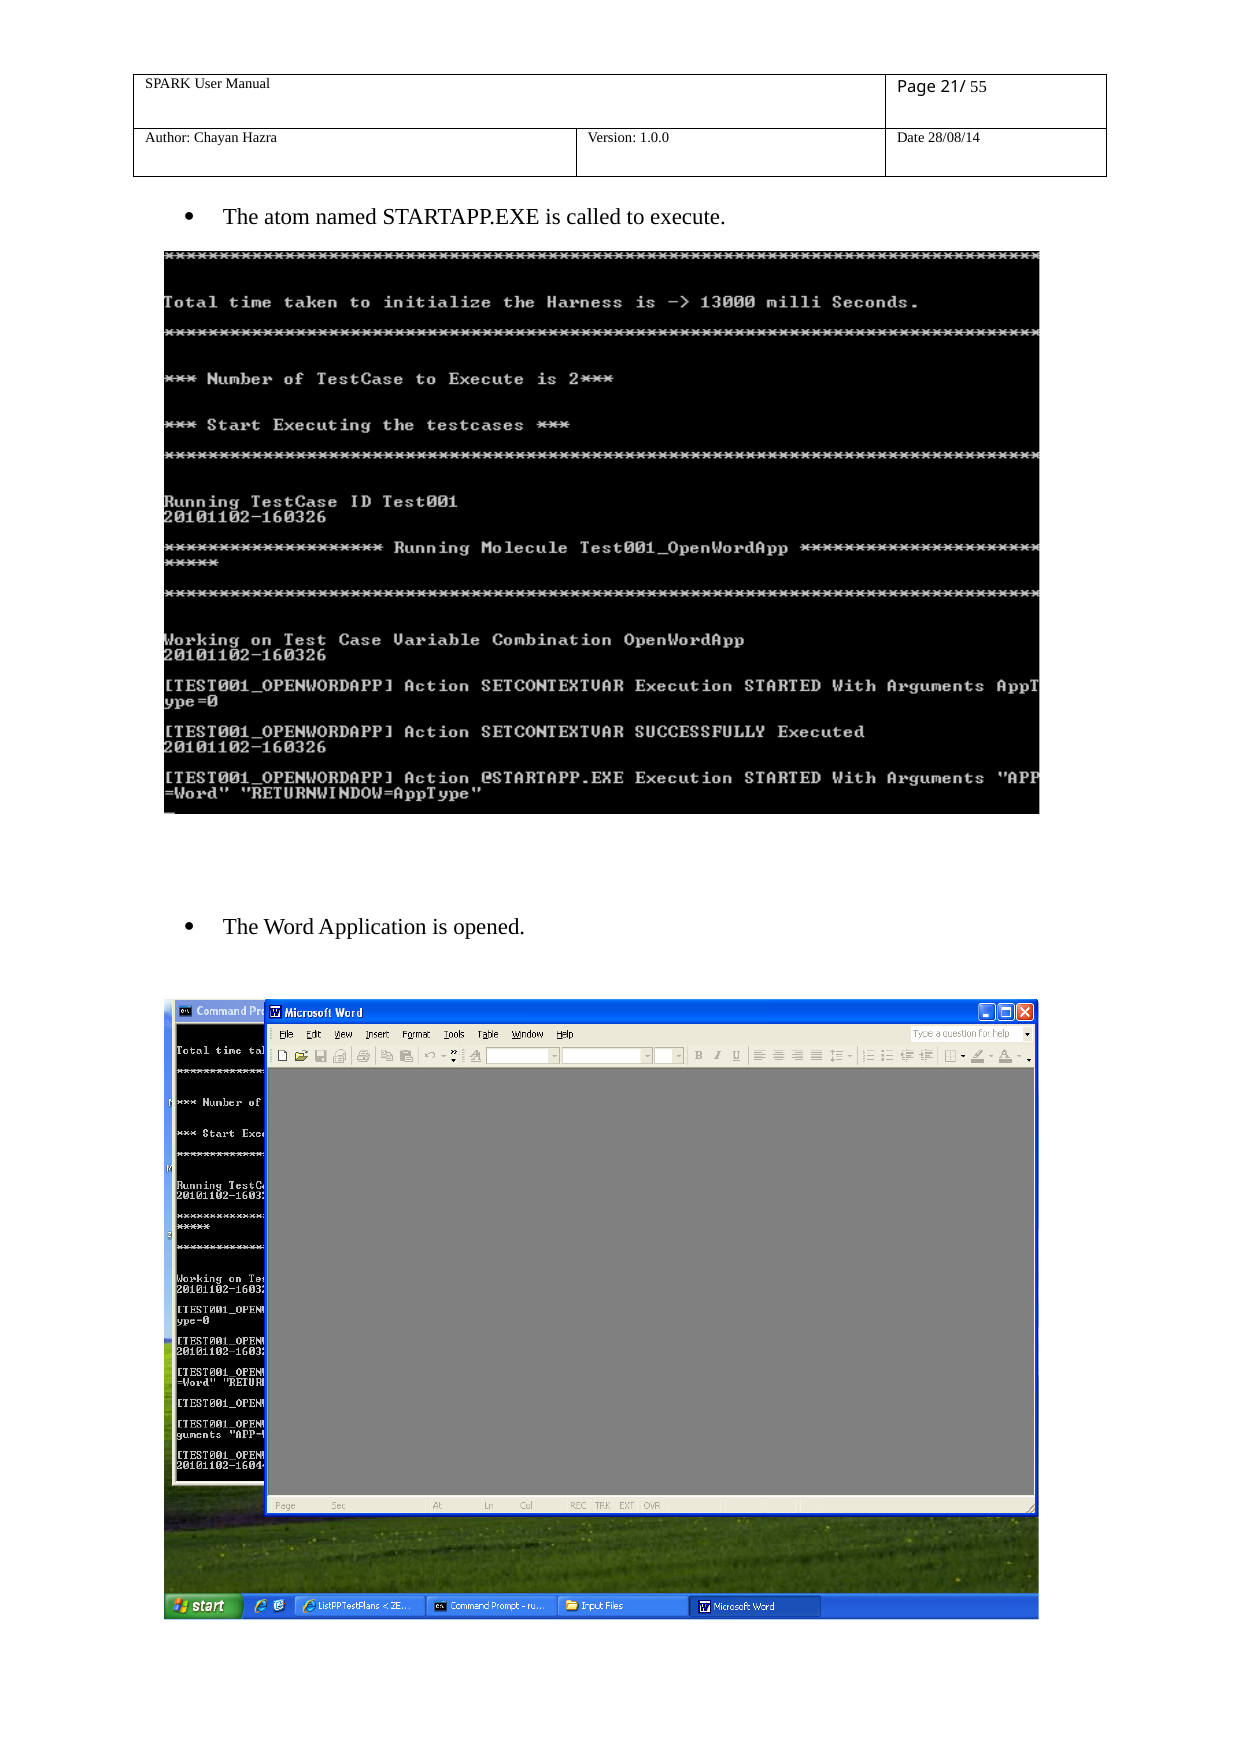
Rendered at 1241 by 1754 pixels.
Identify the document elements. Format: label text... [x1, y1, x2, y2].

picture [164, 251, 1040, 814]
list The Word Application is opened. [185, 913, 1092, 939]
list The atom named STARTAPP.EXE is called to execute. [185, 203, 1092, 229]
picture [164, 999, 1039, 1620]
